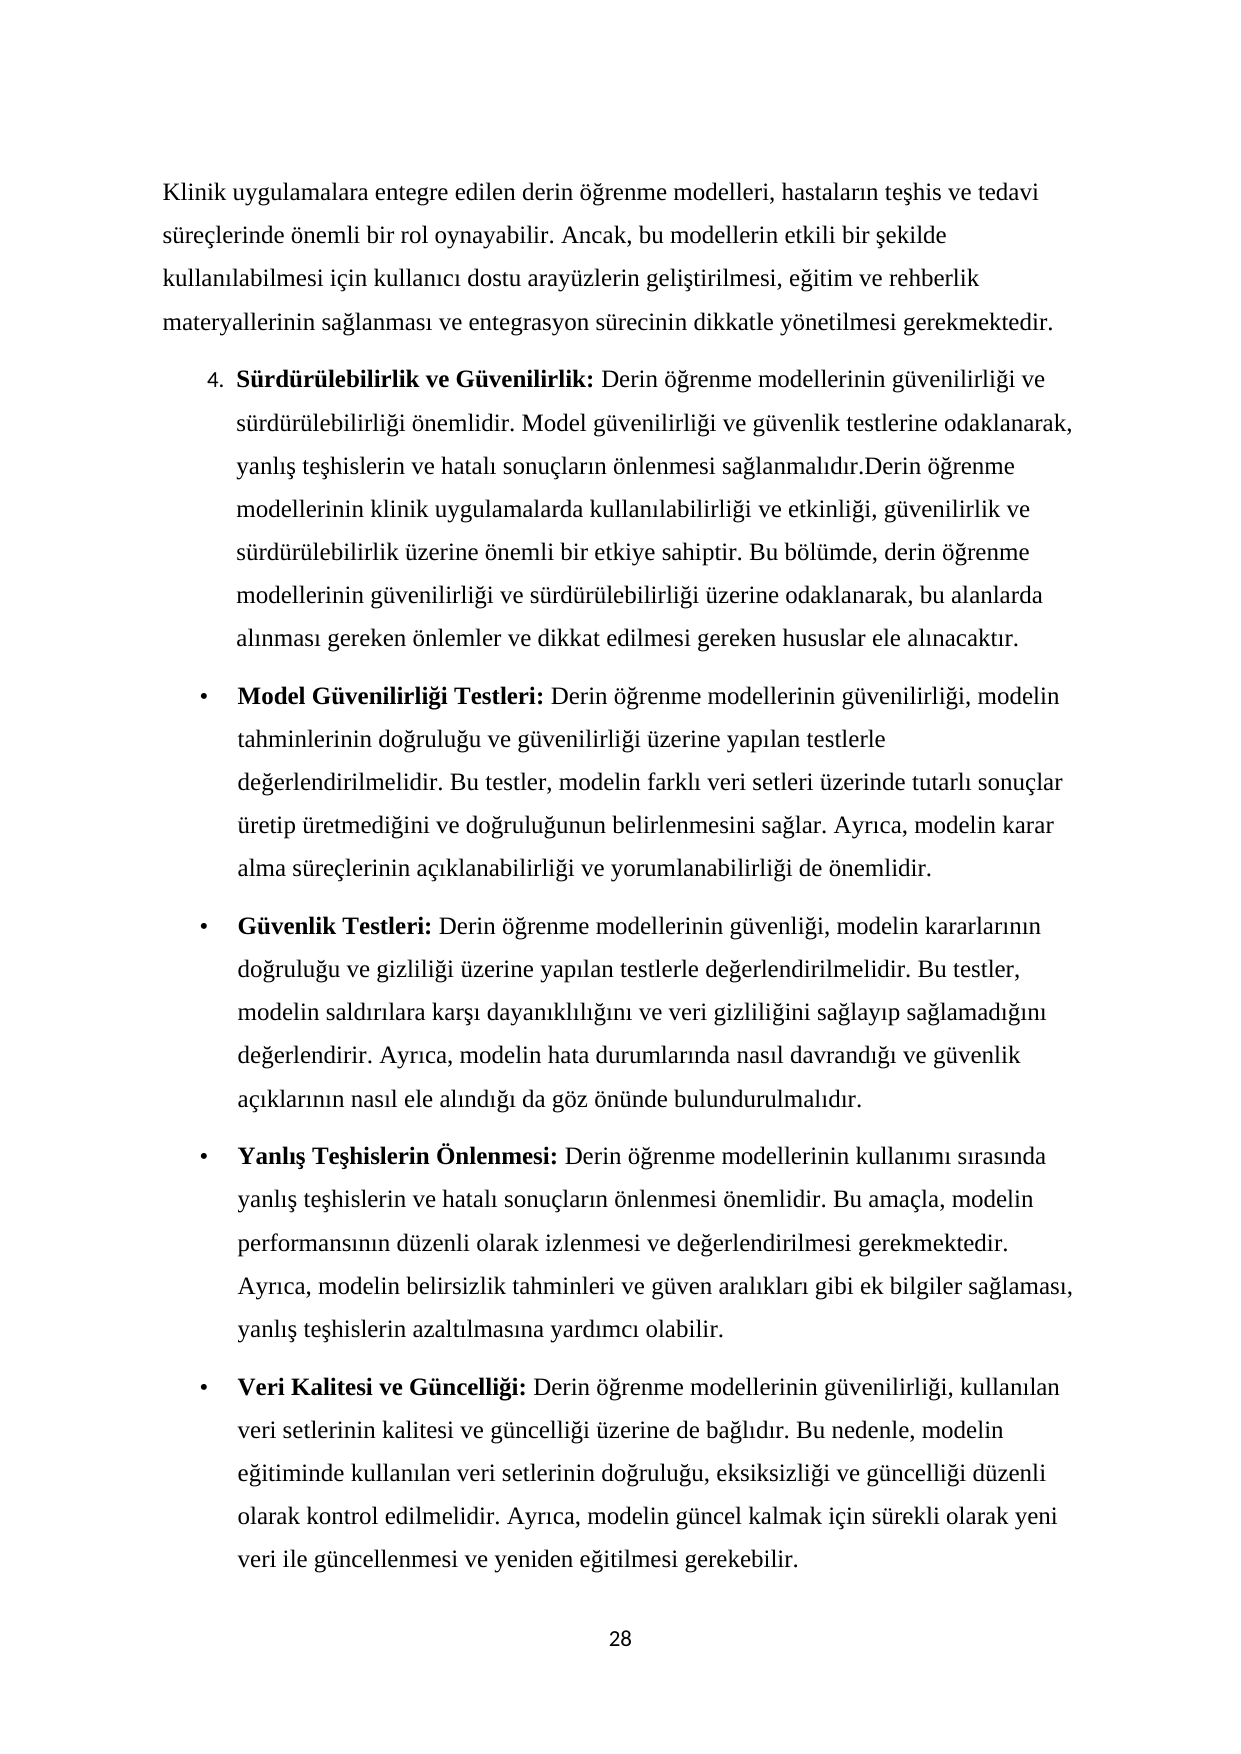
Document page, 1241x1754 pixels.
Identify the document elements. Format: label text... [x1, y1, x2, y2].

list Sürdürülebilirlik ve Güvenilirlik: Derin öğrenme modellerinin güvenilirliği ve sürdürülebilirliği önemlidir. Model güvenilirliği ve güvenlik testlerine odaklanarak, yanlış teşhislerin ve hatalı sonuçların önlenmesi sağlanmalıdır.Derin öğrenme modellerinin klinik uygulamalarda kullanılabilirliği ve etkinliği, güvenilirlik ve sürdürülebilirlik üzerine önemli bir etkiye sahiptir. Bu bölümde, derin öğrenme modellerinin güvenilirliği ve sürdürülebilirliği üzerine odaklanarak, bu alanlarda alınması gereken önlemler ve dikkat edilmesi gereken hususlar ele alınacaktır. [207, 364, 1078, 652]
list Model Güvenilirliği Testleri: Derin öğrenme modellerinin güvenilirliği, modelin tahminlerinin doğruluğu ve güvenilirliği üzerine yapılan testlerle değerlendirilmelidir. Bu testler, modelin farklı veri setleri üzerinde tutarlı sonuçlar üretip üretmediğini ve doğruluğunun belirlenmesini sağlar. Ayrıca, modelin karar alma süreçlerinin açıklanabilirliği ve yorumlanabilirliği de önemlidir. [200, 681, 1078, 882]
list Güvenlik Testleri: Derin öğrenme modellerinin güvenliği, modelin kararlarının doğruluğu ve gizliliği üzerine yapılan testlerle değerlendirilmelidir. Bu testler, modelin saldırılara karşı dayanıklılığını ve veri gizliliğini sağlayıp sağlamadığını değerlendirir. Ayrıca, modelin hata durumlarında nasıl davrandığı ve güvenlik açıklarının nasıl ele alındığı da göz önünde bulundurulmalıdır. [200, 911, 1078, 1112]
text Klinik uygulamalara entegre edilen derin öğrenme modelleri, hastaların teşhis ve tedavi süreçlerinde önemli bir rol oynayabilir. Ancak, bu modellerin etkili bir şekilde kullanılabilmesi için kullanıcı dostu arayüzlerin geliştirilmesi, eğitim ve rehberlik materyallerinin sağlanması ve entegrasyon sürecinin dikkatle yönetilmesi gerekmektedir. [162, 177, 1078, 335]
list Yanlış Teşhislerin Önlenmesi: Derin öğrenme modellerinin kullanımı sırasında yanlış teşhislerin ve hatalı sonuçların önlenmesi önemlidir. Bu amaçla, modelin performansının düzenli olarak izlenmesi ve değerlendirilmesi gerekmektedir. Ayrıca, modelin belirsizlik tahminleri ve güven aralıkları gibi ek bilgiler sağlaması, yanlış teşhislerin azaltılmasına yardımcı olabilir. [200, 1141, 1078, 1343]
list Veri Kalitesi ve Güncelliği: Derin öğrenme modellerinin güvenilirliği, kullanılan veri setlerinin kalitesi ve güncelliği üzerine de bağlıdır. Bu nedenle, modelin eğitiminde kullanılan veri setlerinin doğruluğu, eksiksizliği ve güncelliği düzenli olarak kontrol edilmelidir. Ayrıca, modelin güncel kalmak için sürekli olarak yeni veri ile güncellenmesi ve yeniden eğitilmesi gerekebilir. [200, 1372, 1078, 1573]
